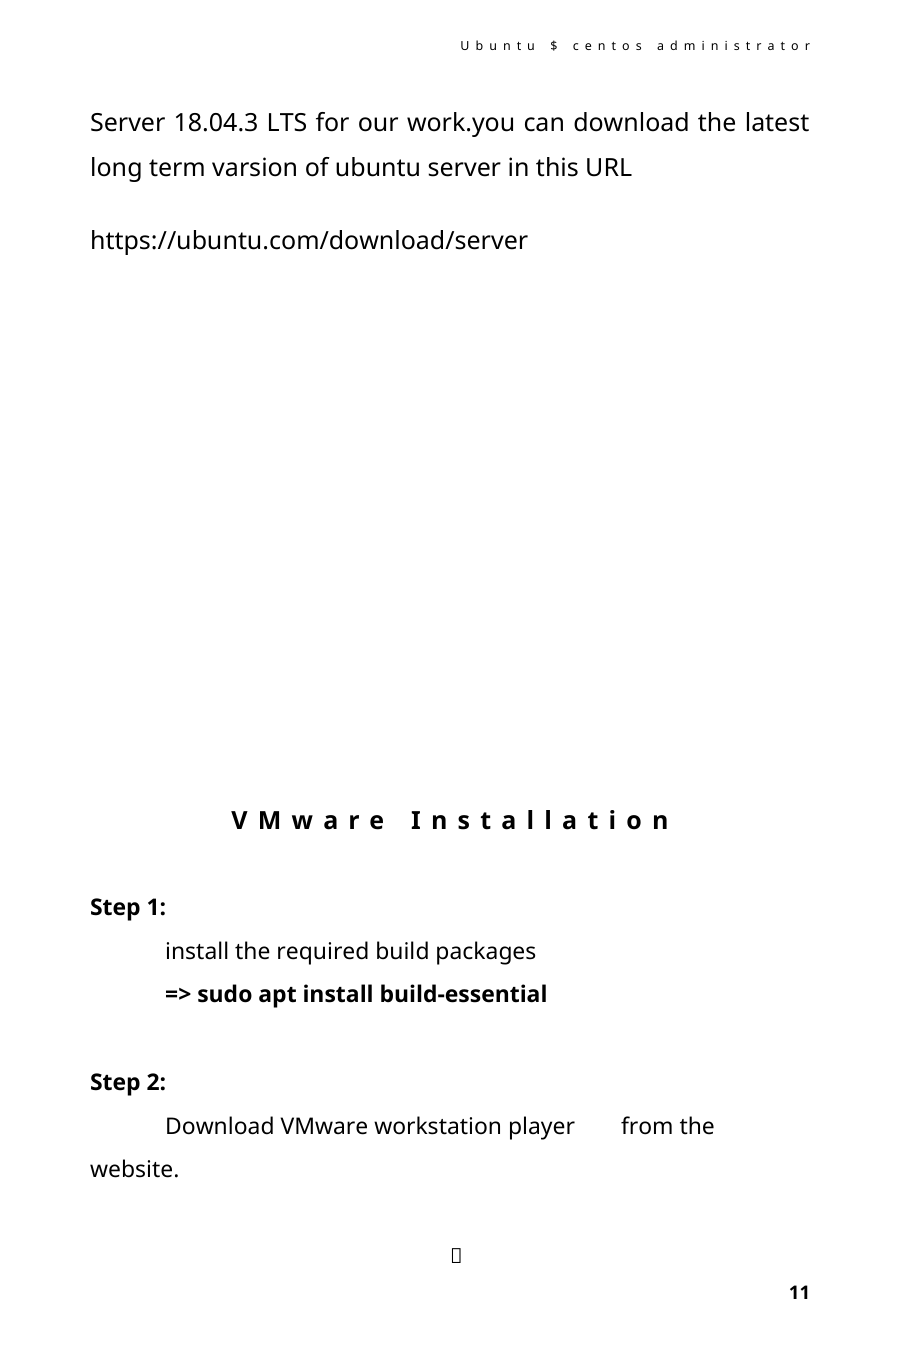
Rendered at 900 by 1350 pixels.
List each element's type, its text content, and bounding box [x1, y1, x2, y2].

text Step 2: [90, 1066, 810, 1097]
text => sudo apt install build-essential [90, 978, 810, 1010]
text website. [90, 1153, 810, 1185]
subtitle VMware Installation [90, 803, 810, 837]
text https://ubuntu.com/download/server [90, 223, 810, 257]
text Download VMware workstation player from the [90, 1110, 810, 1141]
text install the required build packages [90, 935, 810, 966]
text Step 1: [90, 891, 810, 922]
text Server 18.04.3 LTS for our work.you can download the latest long term varsion of ubuntu server in this URL [90, 105, 810, 183]
